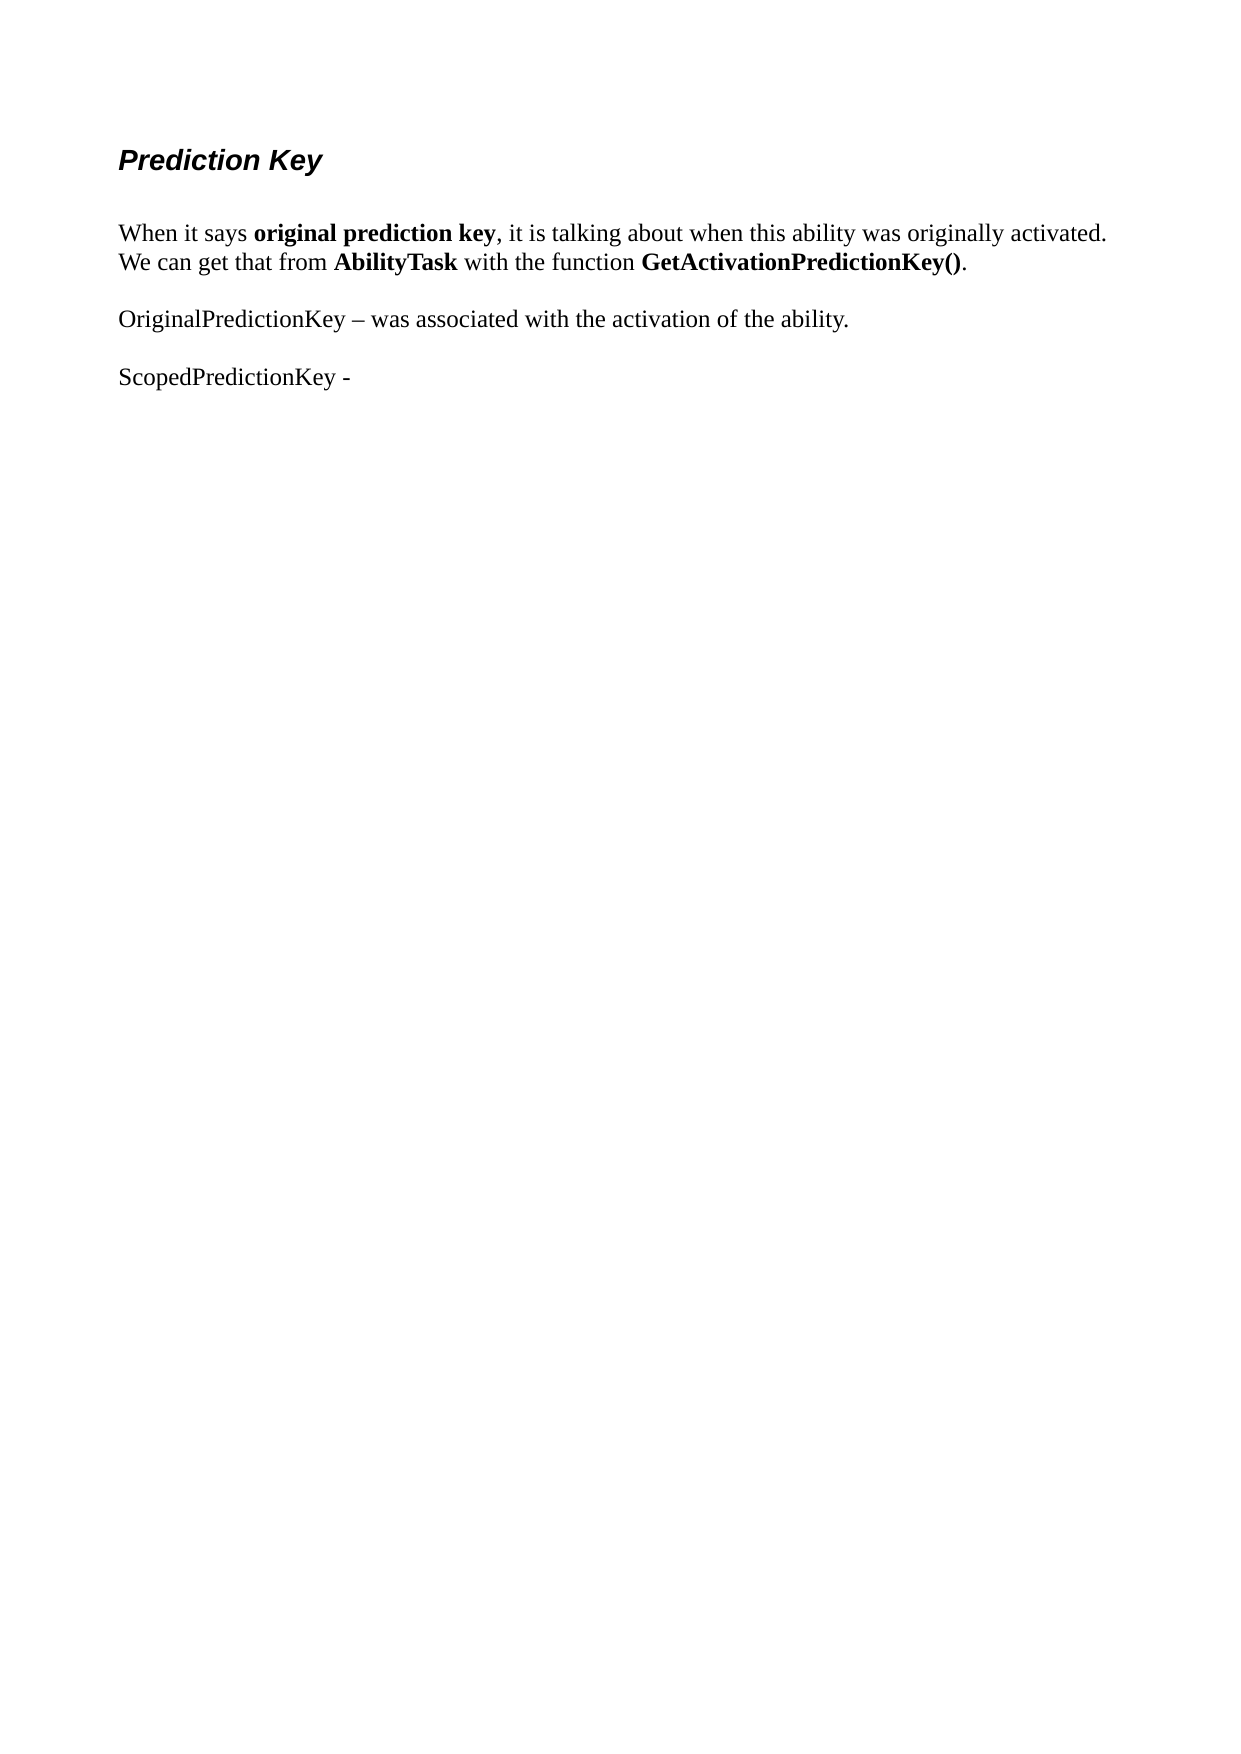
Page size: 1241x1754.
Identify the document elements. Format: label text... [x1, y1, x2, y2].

text ScopedPredictionKey - [118, 362, 1122, 390]
text When it says original prediction key, it is talking about when this ability was originally activated. We can get that from AbilityTask with the function GetActivationPredictionKey(). [118, 218, 1122, 275]
subtitle Prediction Key [118, 143, 1122, 177]
text OriginalPredictionKey – was associated with the activation of the ability. [118, 304, 1122, 333]
